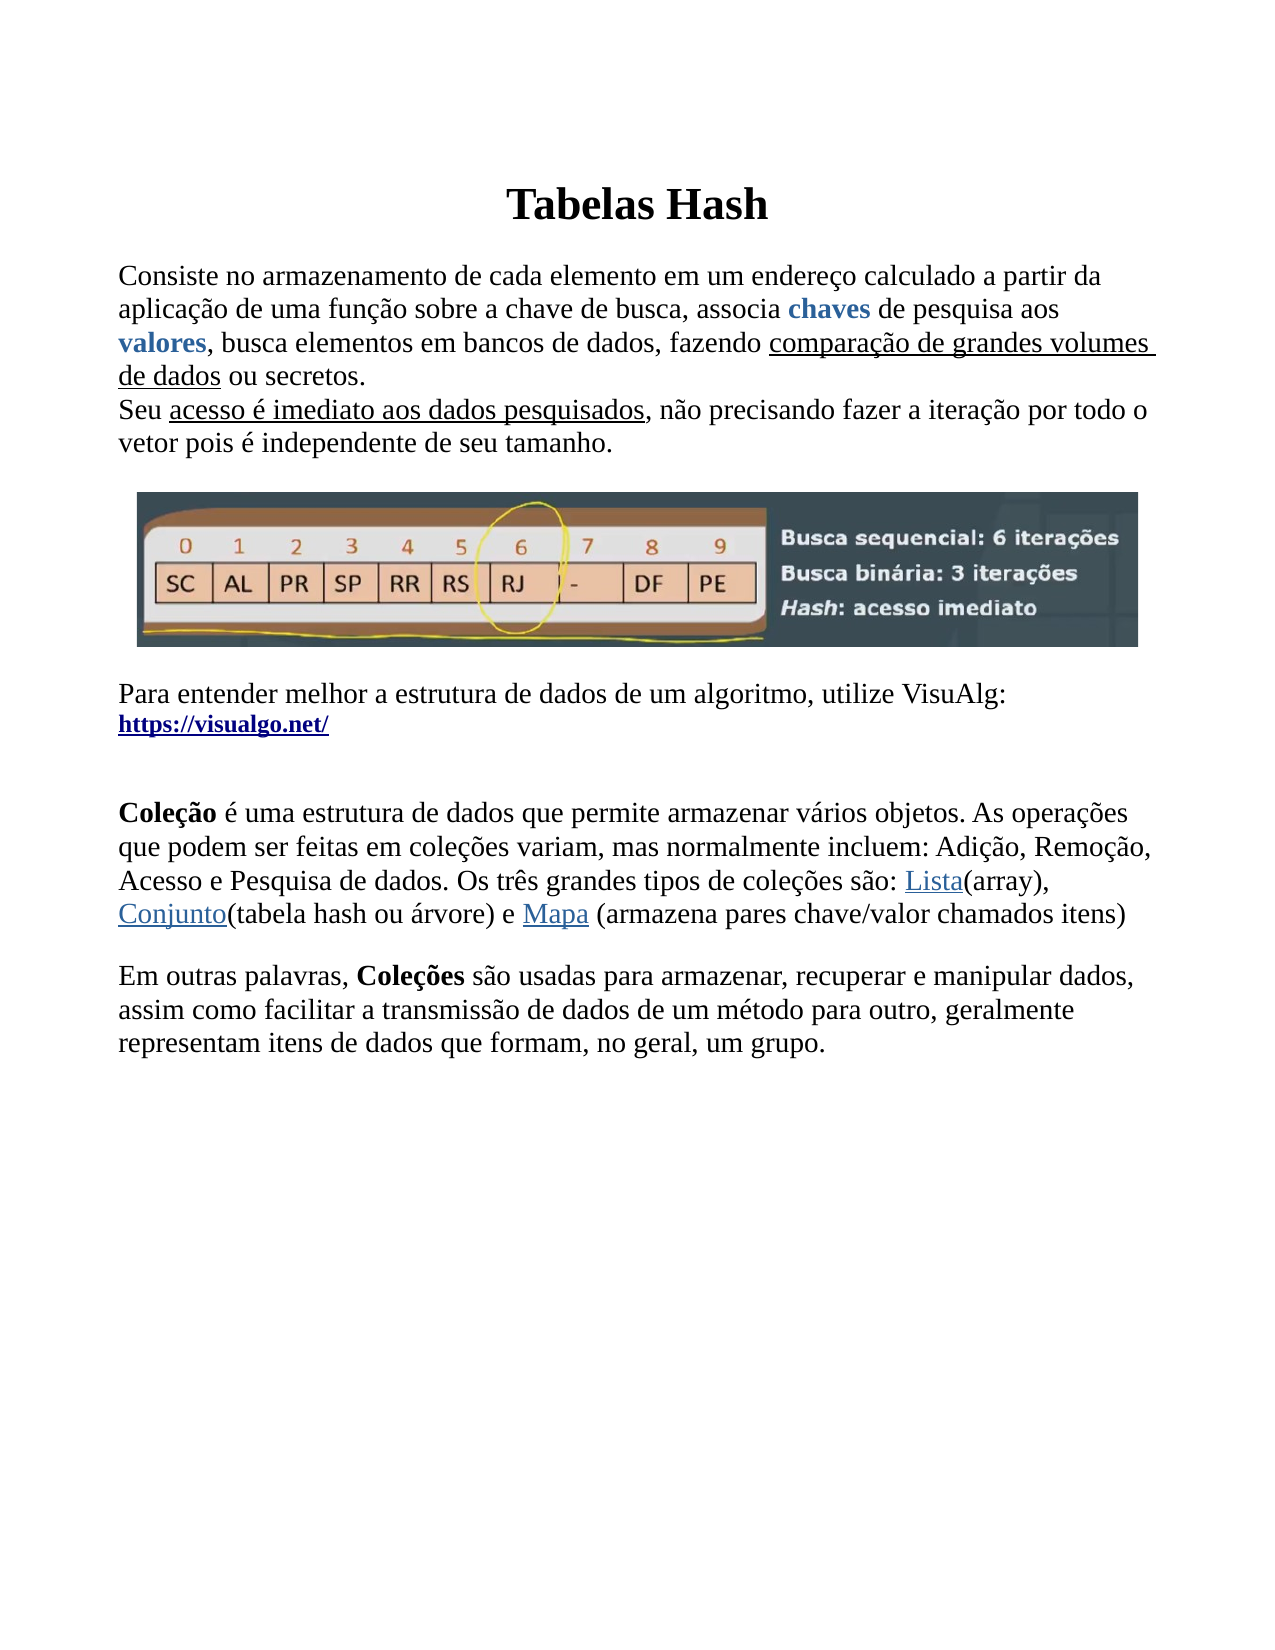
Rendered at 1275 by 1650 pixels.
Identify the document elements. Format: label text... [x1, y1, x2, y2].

text Em outras palavras, Coleções são usadas para armazenar, recuperar e manipular dados, assim como facilitar a transmissão de dados de um método para outro, geralmente representam itens de dados que formam, no geral, um grupo. [118, 958, 1157, 1059]
text Coleção é uma estrutura de dados que permite armazenar vários objetos. As operações que podem ser feitas em coleções variam, mas normalmente incluem: Adição, Remoção, Acesso e Pesquisa de dados. Os três grandes tipos de coleções são: Lista(array), Conjunto(tabela hash ou árvore) e Mapa (armazena pares chave/valor chamados itens) [118, 796, 1157, 930]
subtitle Tabelas Hash [118, 176, 1157, 229]
text Consiste no armazenamento de cada elemento em um endereço calculado a partir da aplicação de uma função sobre a chave de busca, associa chaves de pesquisa aos valores, busca elementos em bancos de dados, fazendo comparação de grandes volumes de dados ou secretos. Seu acesso é imediato aos dados pesquisados, não precisando fazer a iteração por todo o vetor pois é independente de seu tamanho. [118, 258, 1157, 459]
text Para entender melhor a estrutura de dados de um algoritmo, utilize VisuAlg: https://visualgo.net/ [118, 676, 1157, 767]
picture [136, 492, 1139, 647]
